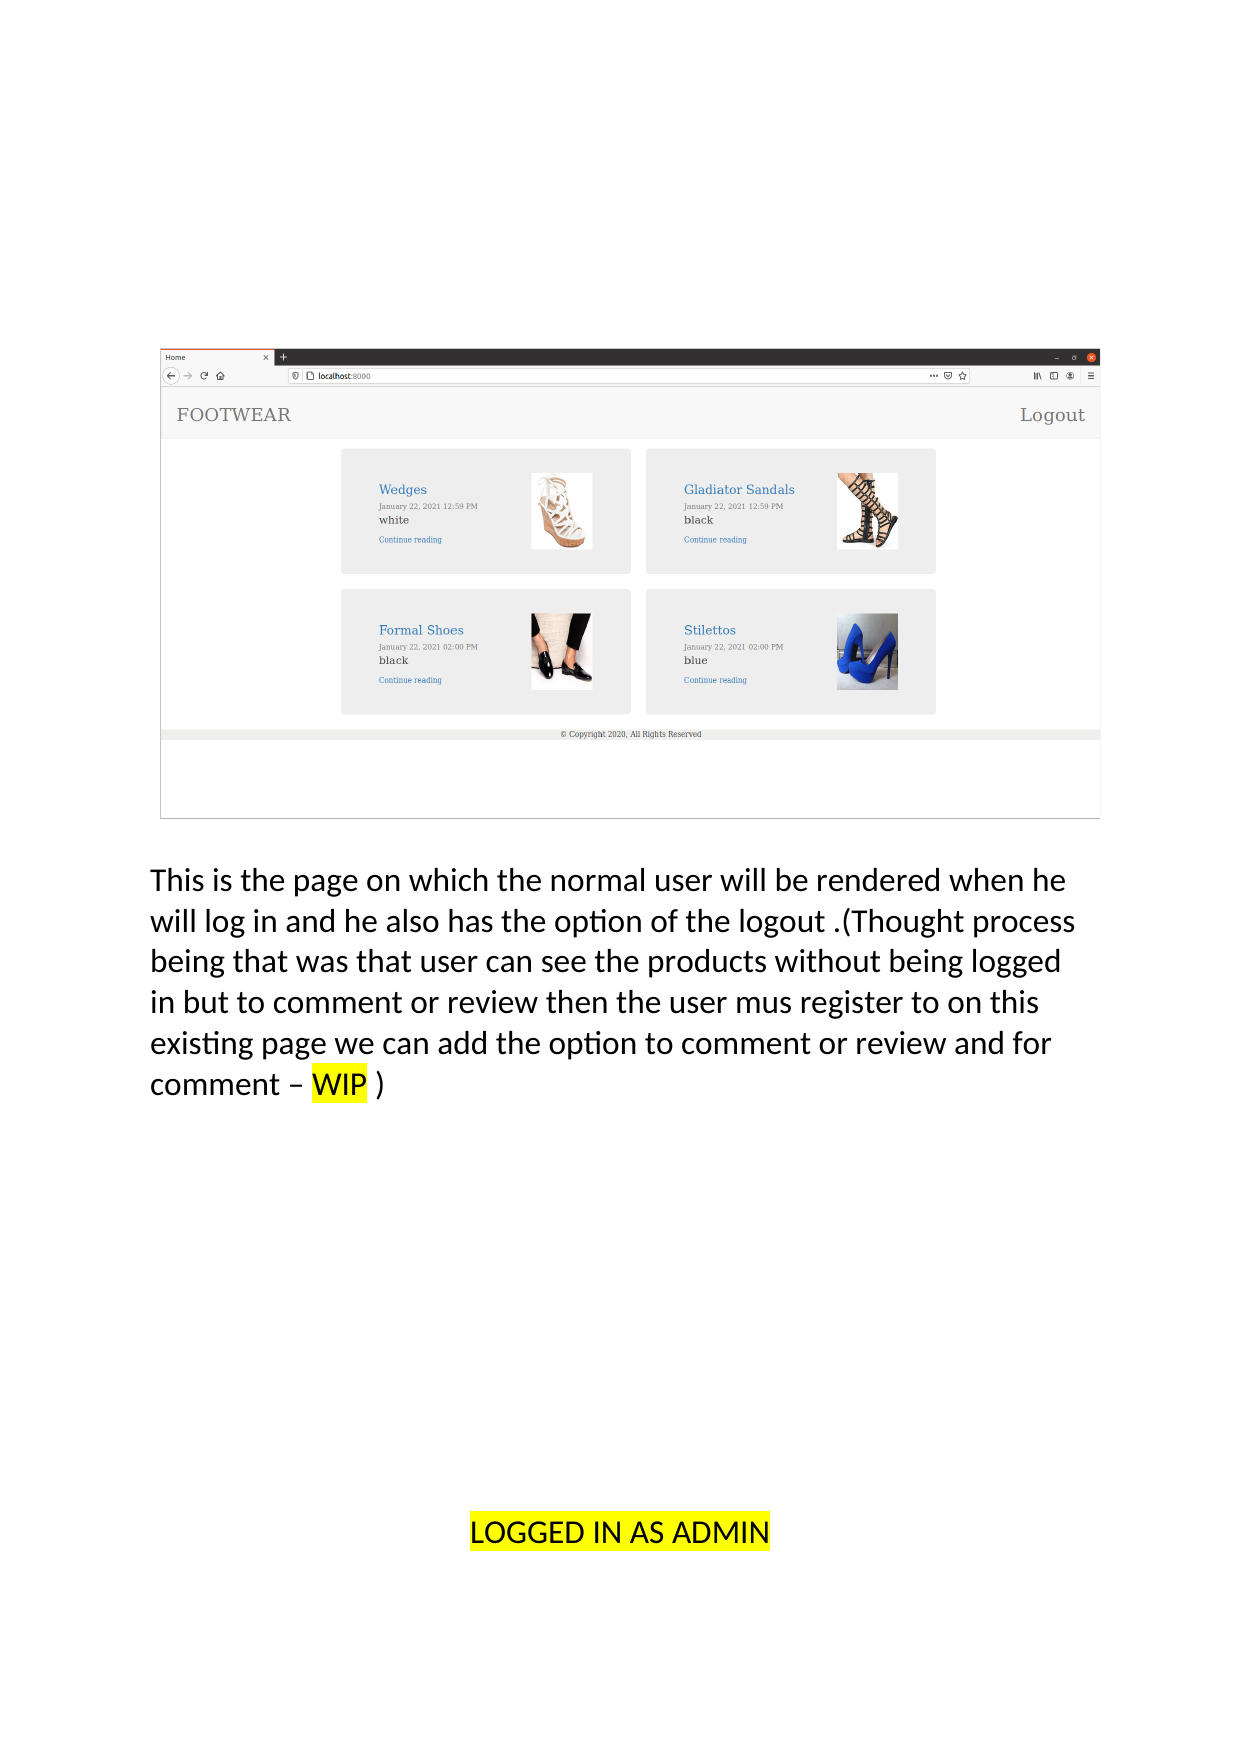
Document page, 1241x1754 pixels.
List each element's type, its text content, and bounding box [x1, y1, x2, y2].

list LOGGED IN AS ADMIN [150, 1511, 1090, 1551]
list This is the page on which the normal user will be rendered when he will log in and he also has the option of the logout .(Thought process being that was that user can see the products without being logged in but to comment or review then the user mus register to on this existing page we can add the option to comment or review and for comment – WIP ) [150, 859, 1090, 1103]
picture [160, 348, 1101, 819]
